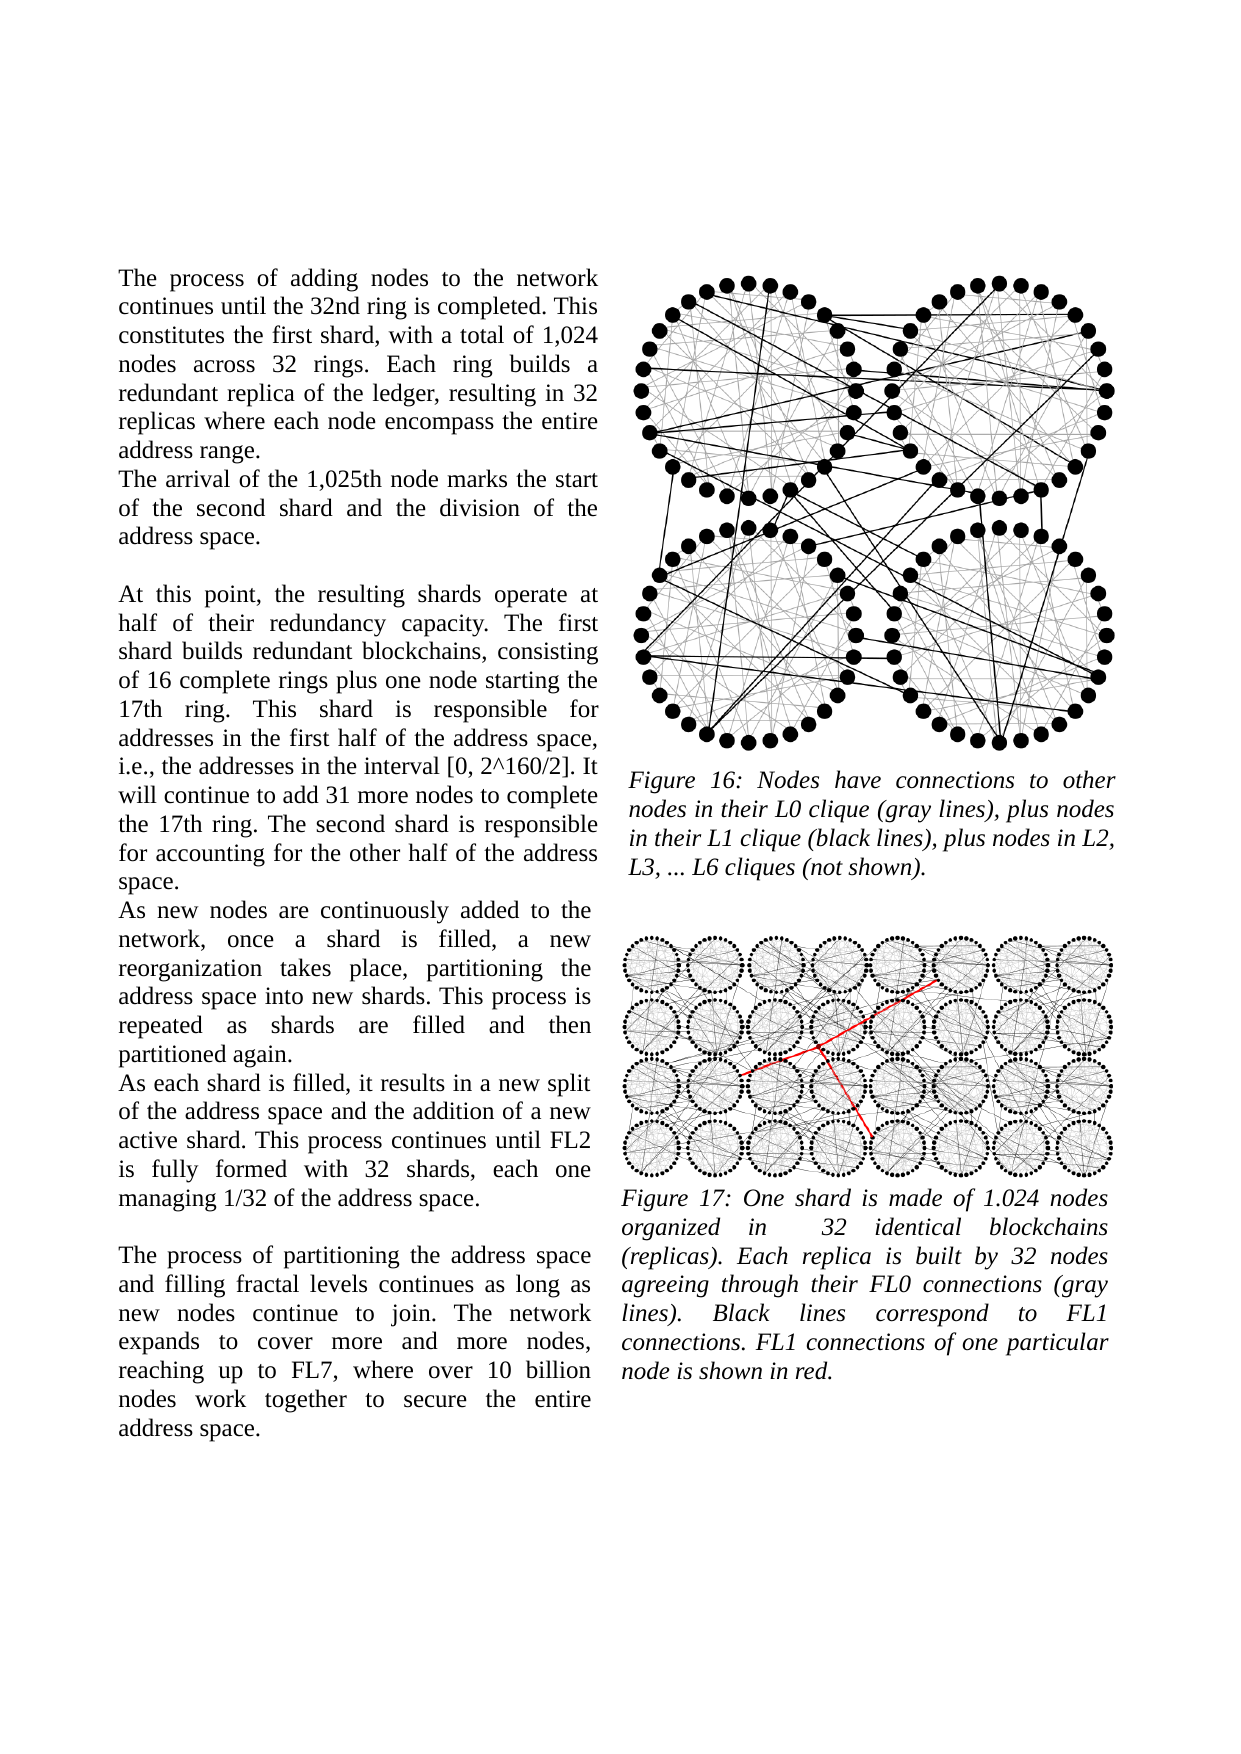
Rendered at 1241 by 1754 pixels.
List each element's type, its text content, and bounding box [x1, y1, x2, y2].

text As each shard is filled, it results in a new split of the address space and the addition of a new active shard. This process continues until FL2 is fully formed with 32 shards, each one managing 1/32 of the address space. [118, 1068, 621, 1211]
text [621, 1384, 1108, 1438]
text The process of partitioning the address space and filling fractal levels continues as long as new nodes continue to join. The network expands to cover more and more nodes, reaching up to FL7, where over 10 billion nodes work together to secure the entire address space. [118, 1240, 1122, 1441]
picture [608, 929, 1125, 1184]
text Figure 16: Nodes have connections to other nodes in their L0 clique (gray lines), plus nodes in their L1 clique (black lines), plus nodes in L2, L3, ... L6 cliques (not shown). [628, 766, 1116, 881]
text The process of adding nodes to the network continues until the 32nd ring is completed. This constitutes the first shard, with a total of 1,024 nodes across 32 rings. Each ring builds a redundant replica of the ledger, resulting in 32 replicas where each node encompass the entire address range. [118, 263, 628, 464]
text At this point, the resulting shards operate at half of their redundancy capacity. The first shard builds redundant blockchains, consisting of 16 complete rings plus one node starting the 17th ring. This shard is responsible for addresses in the first half of the address space, i.e., the addresses in the interval [0, 2^160/2]. It will continue to add 31 more nodes to complete the 17th ring. The second shard is responsible for accounting for the other half of the address space. [118, 579, 1122, 895]
picture [628, 266, 1116, 766]
text The arrival of the 1,025th node marks the start of the second shard and the division of the address space. [118, 464, 628, 550]
text As new nodes are continuously added to the network, once a shard is filled, a new reorganization takes place, partitioning the address space into new shards. This process is repeated as shards are filled and then partitioned again. [118, 895, 1122, 1068]
text Figure 17: One shard is made of 1.024 nodes organized in 32 identical blockchains (replicas). Each replica is built by 32 nodes agreeing through their FL0 connections (gray lines). Black lines correspond to FL1 connections. FL1 connections of one particular node is shown in red. [621, 1184, 1108, 1384]
